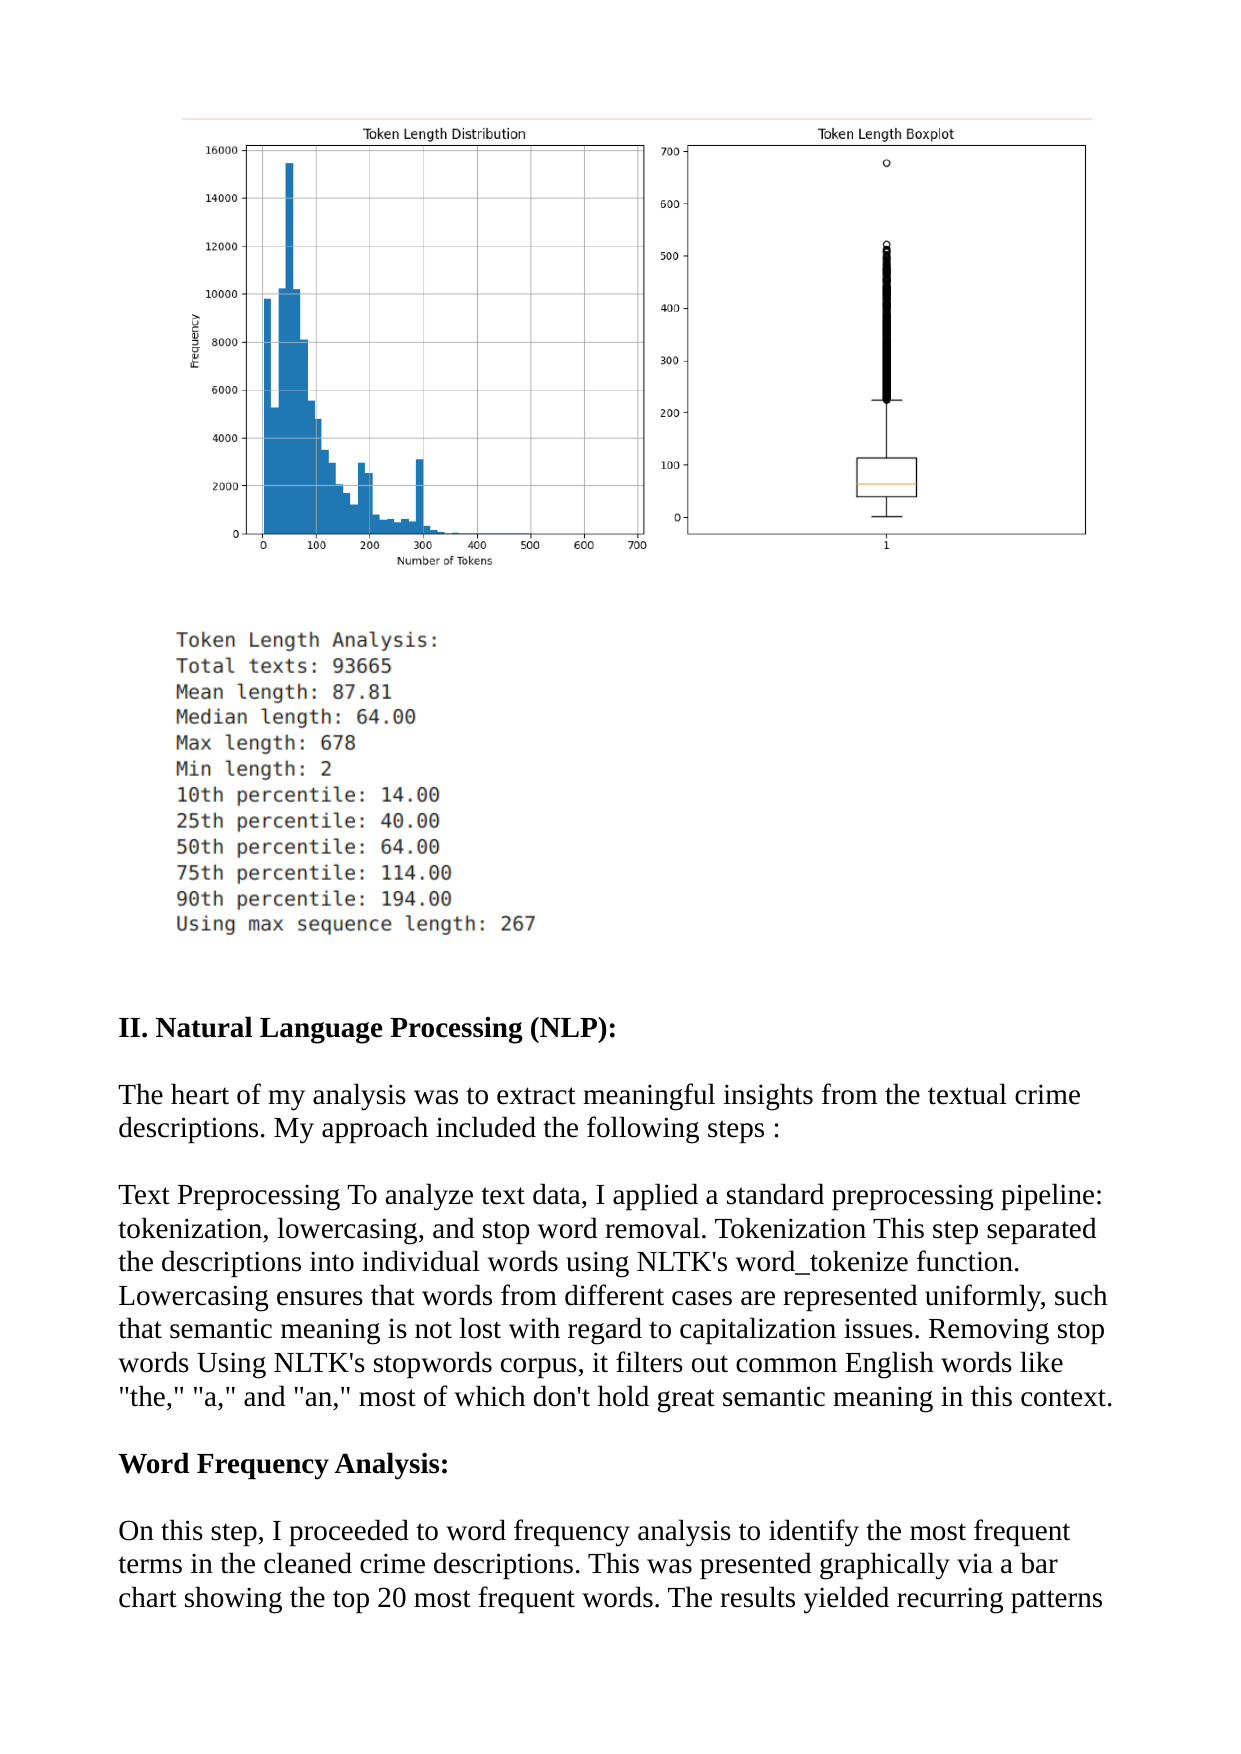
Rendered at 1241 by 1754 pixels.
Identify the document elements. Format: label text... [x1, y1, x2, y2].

text On this step, I proceeded to word frequency analysis to identify the most frequent terms in the cleaned crime descriptions. This was presented graphically via a bar chart showing the top 20 most frequent words. The results yielded recurring patterns [118, 1513, 1122, 1613]
text Text Preprocessing To analyze text data, I applied a standard preprocessing pipeline: tokenization, lowercasing, and stop word removal. Tokenization This step separated the descriptions into individual words using NLTK's word_tokenize function. Lowercasing ensures that words from different cases are represented uniformly, such that semantic meaning is not lost with regard to capitalization issues. Removing stop words Using NLTK's stopwords corpus, it filters out common English words like "the," "a," and "an," most of which don't hold great semantic meaning in this context. [118, 1177, 1122, 1412]
text Word Frequency Analysis: [118, 1446, 1122, 1479]
picture [155, 118, 1123, 569]
picture [118, 619, 1123, 943]
text II. Natural Language Processing (NLP): [118, 1010, 1122, 1043]
text The heart of my analysis was to extract meaningful insights from the textual crime descriptions. My approach included the following steps : [118, 1077, 1122, 1144]
